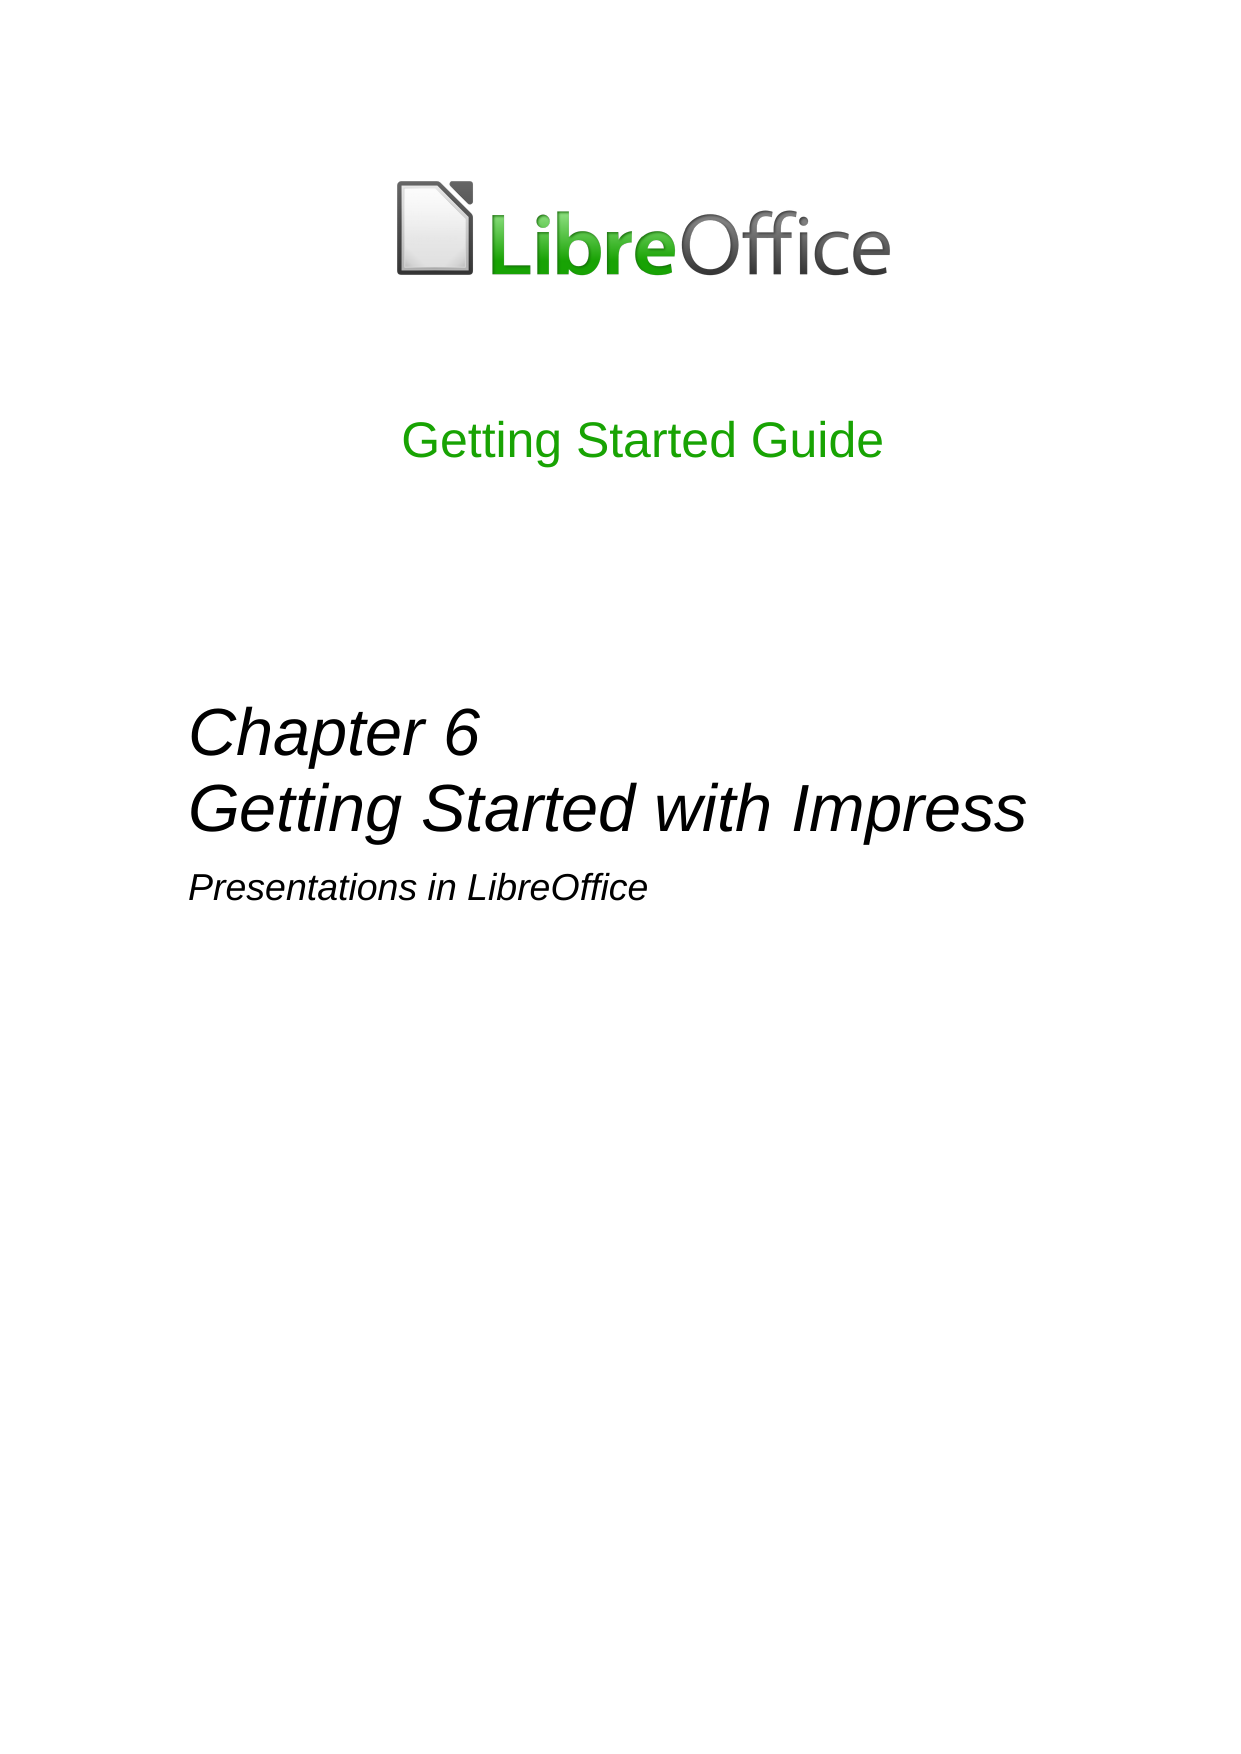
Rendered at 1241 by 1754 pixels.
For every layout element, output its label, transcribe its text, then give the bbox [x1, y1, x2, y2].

text Getting Started Guide [188, 410, 1098, 468]
subtitle Presentations in LibreOffice [188, 866, 1098, 909]
title Chapter 6 Getting Started with Impress [188, 693, 1098, 846]
picture [392, 177, 893, 282]
